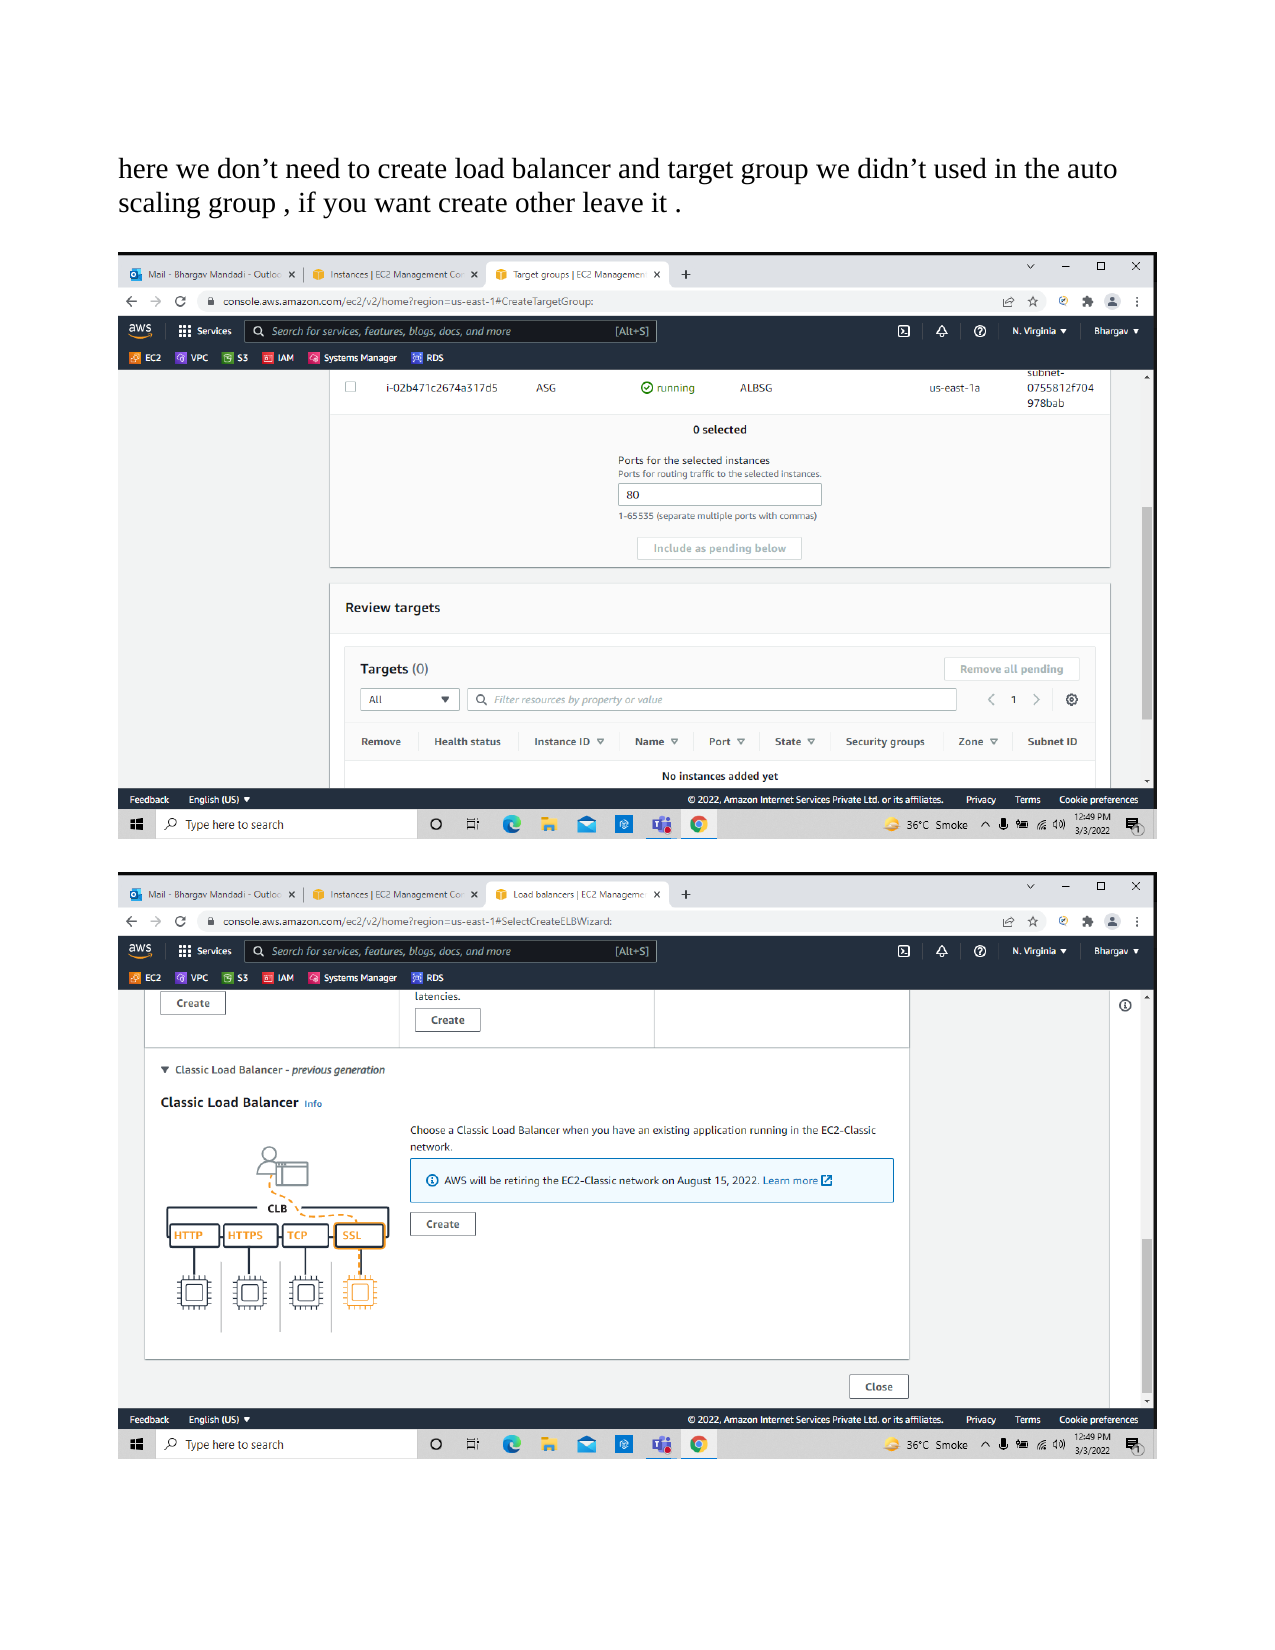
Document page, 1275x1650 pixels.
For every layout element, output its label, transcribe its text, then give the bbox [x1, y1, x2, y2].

picture [118, 872, 1157, 1459]
text here we don’t need to create load balancer and target group we didn’t used in the auto scaling group , if you want create other leave it . [118, 152, 1157, 219]
picture [118, 252, 1157, 839]
